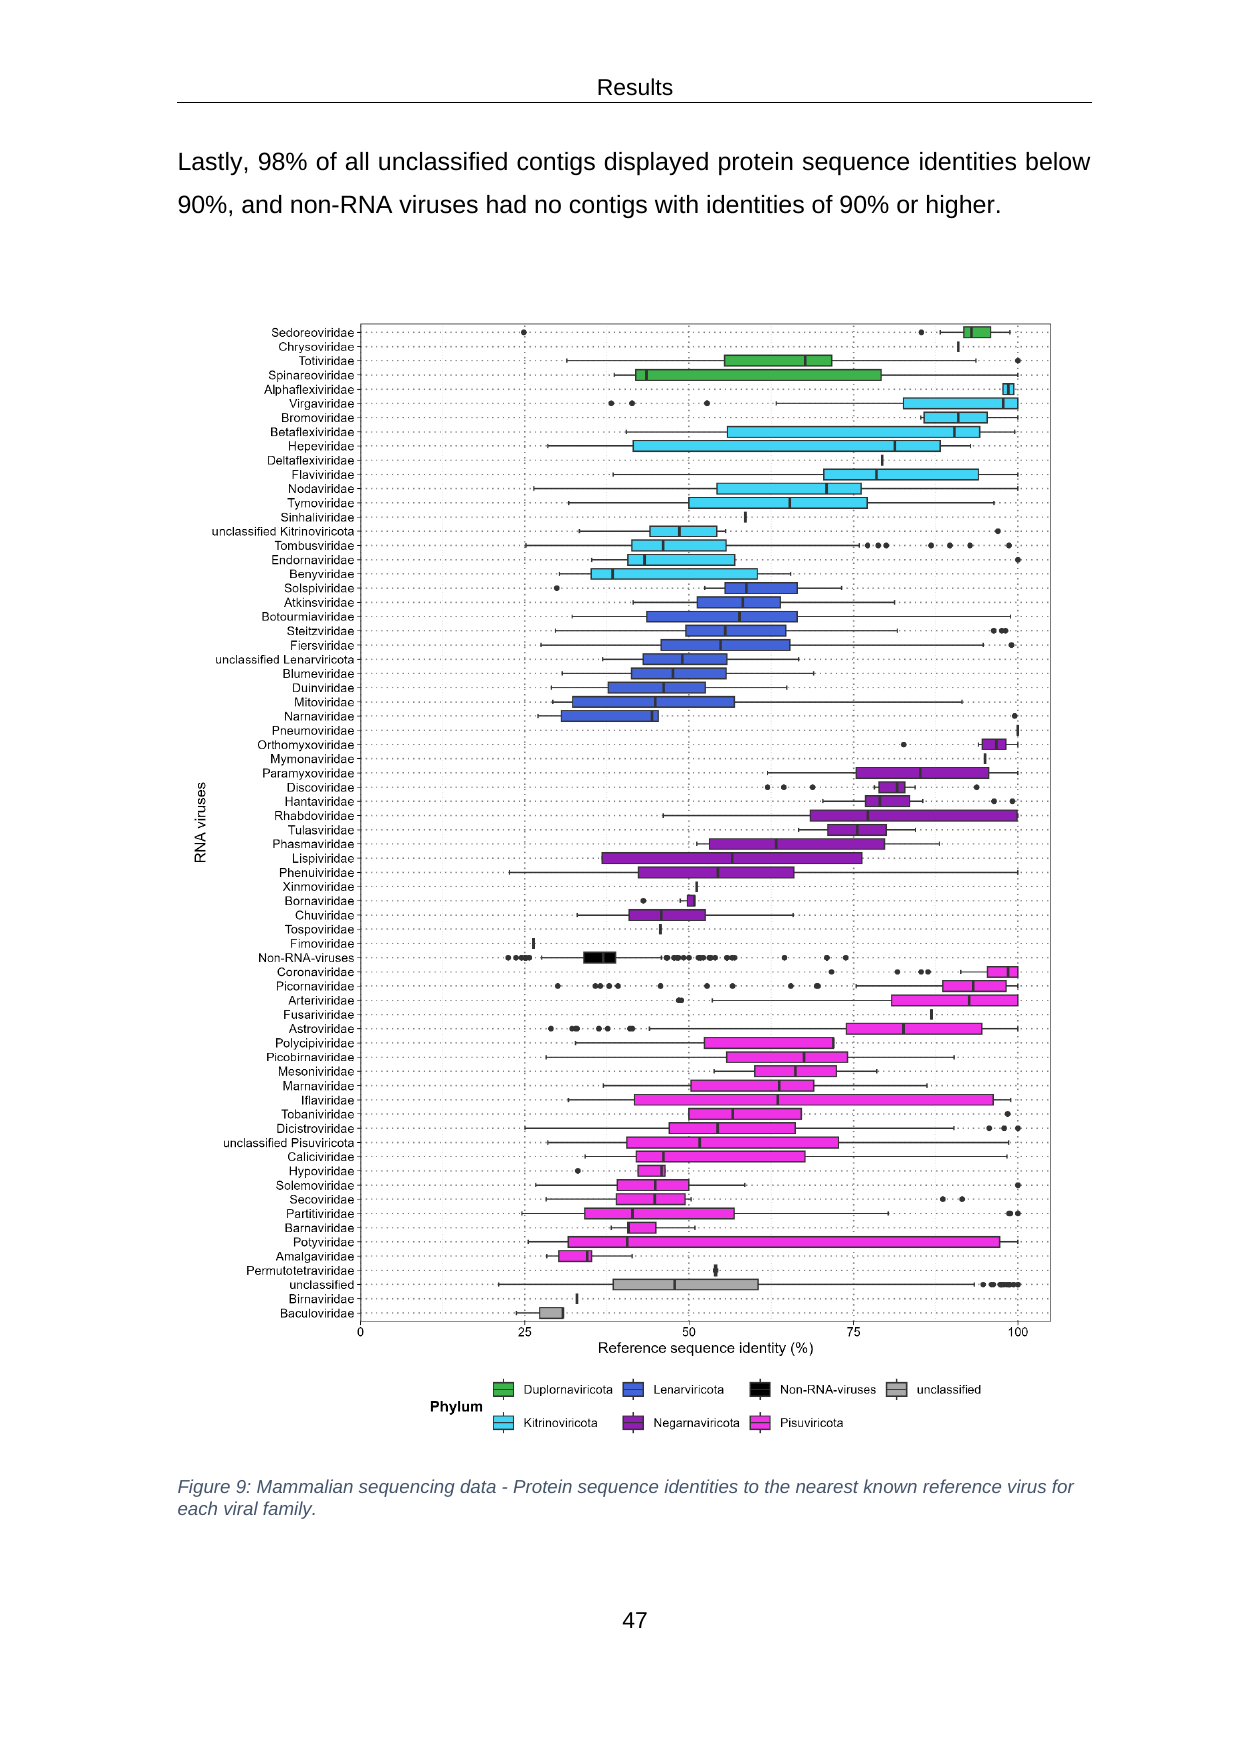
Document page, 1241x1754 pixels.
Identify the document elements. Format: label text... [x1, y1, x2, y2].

text Figure 9: Mammalian sequencing data - Protein sequence identities to the nearest known reference virus for each viral family. [177, 1476, 1092, 1519]
text Lastly, 98% of all unclassified contigs displayed protein sequence identities below 90%, and non-RNA viruses had no contigs with identities of 90% or higher. [177, 147, 1092, 219]
